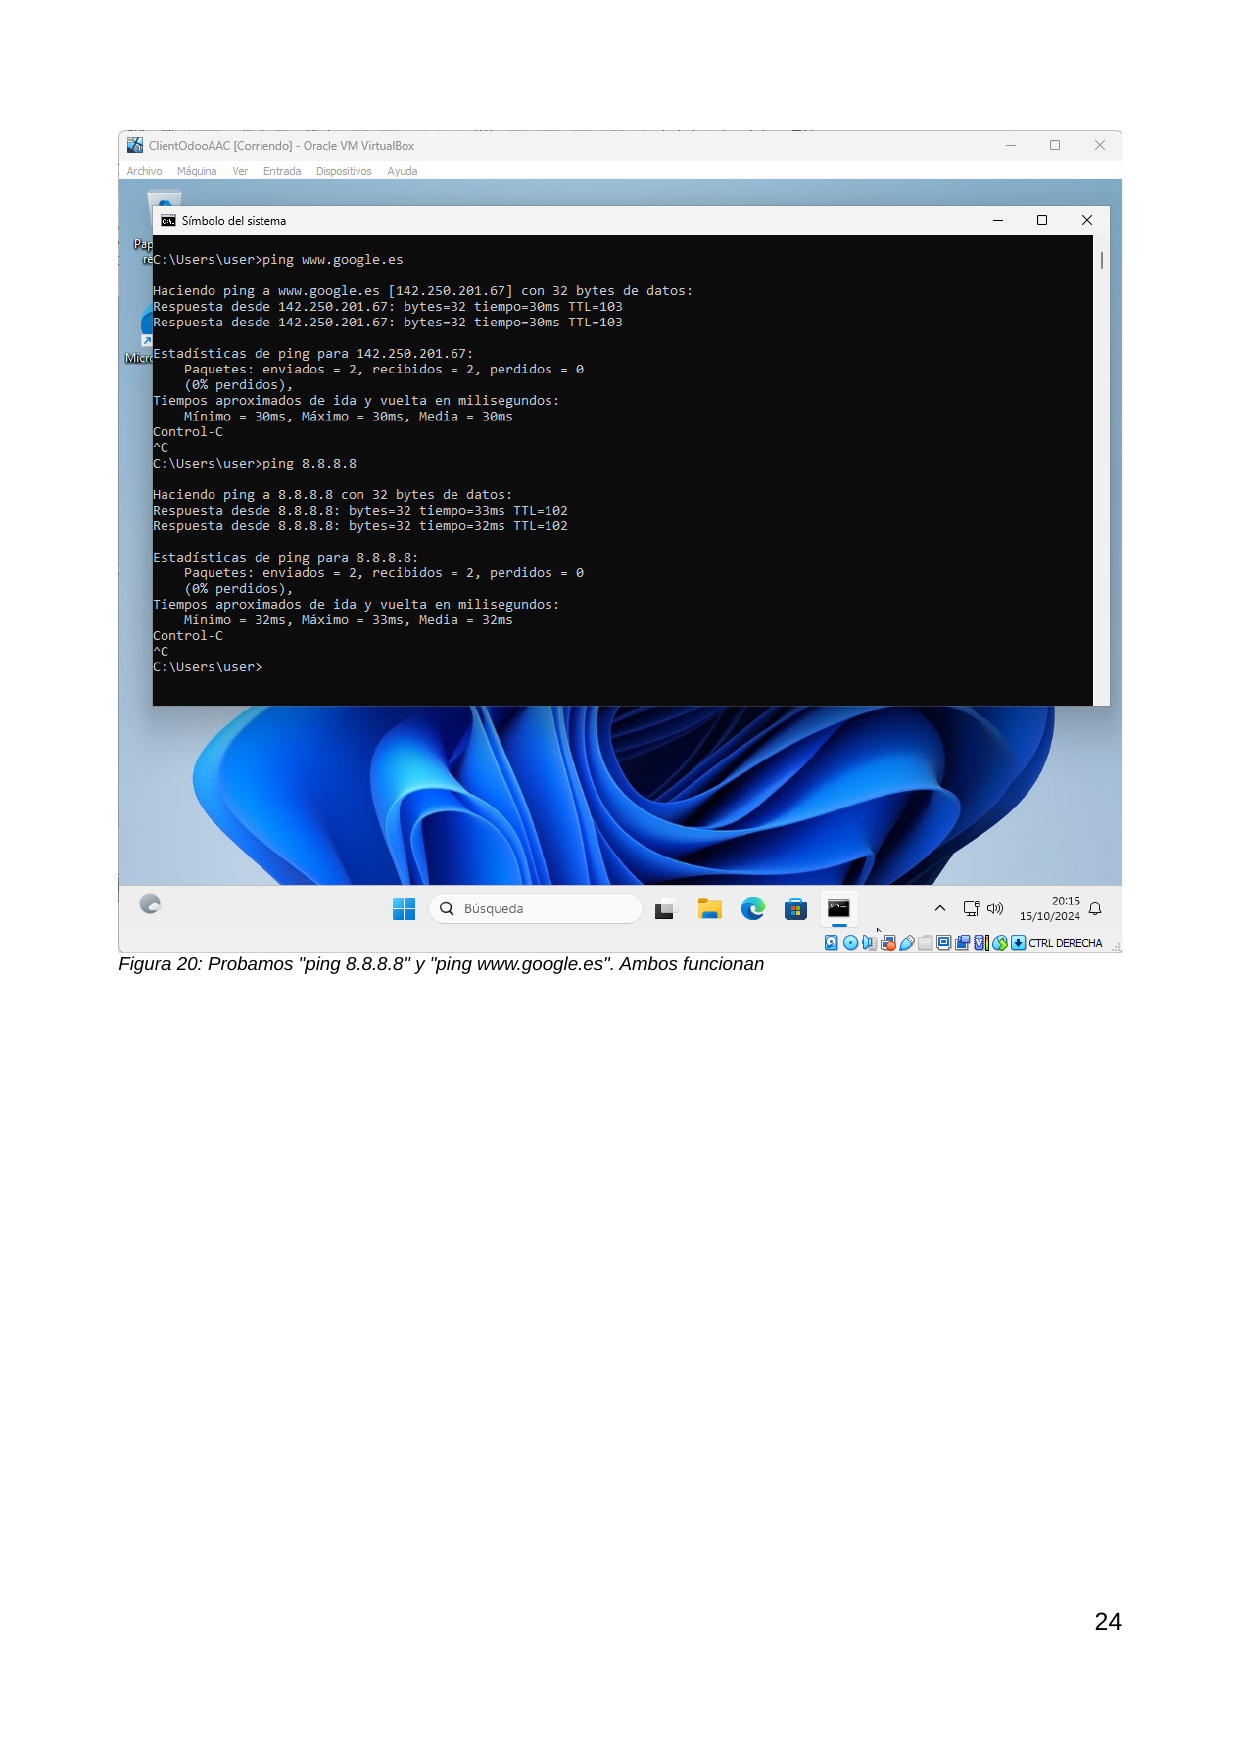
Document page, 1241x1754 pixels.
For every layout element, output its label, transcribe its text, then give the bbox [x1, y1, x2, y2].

picture [118, 130, 1123, 953]
text Figura 20: Probamos "ping 8.8.8.8" y "ping www.google.es". Ambos funcionan [118, 953, 1122, 974]
